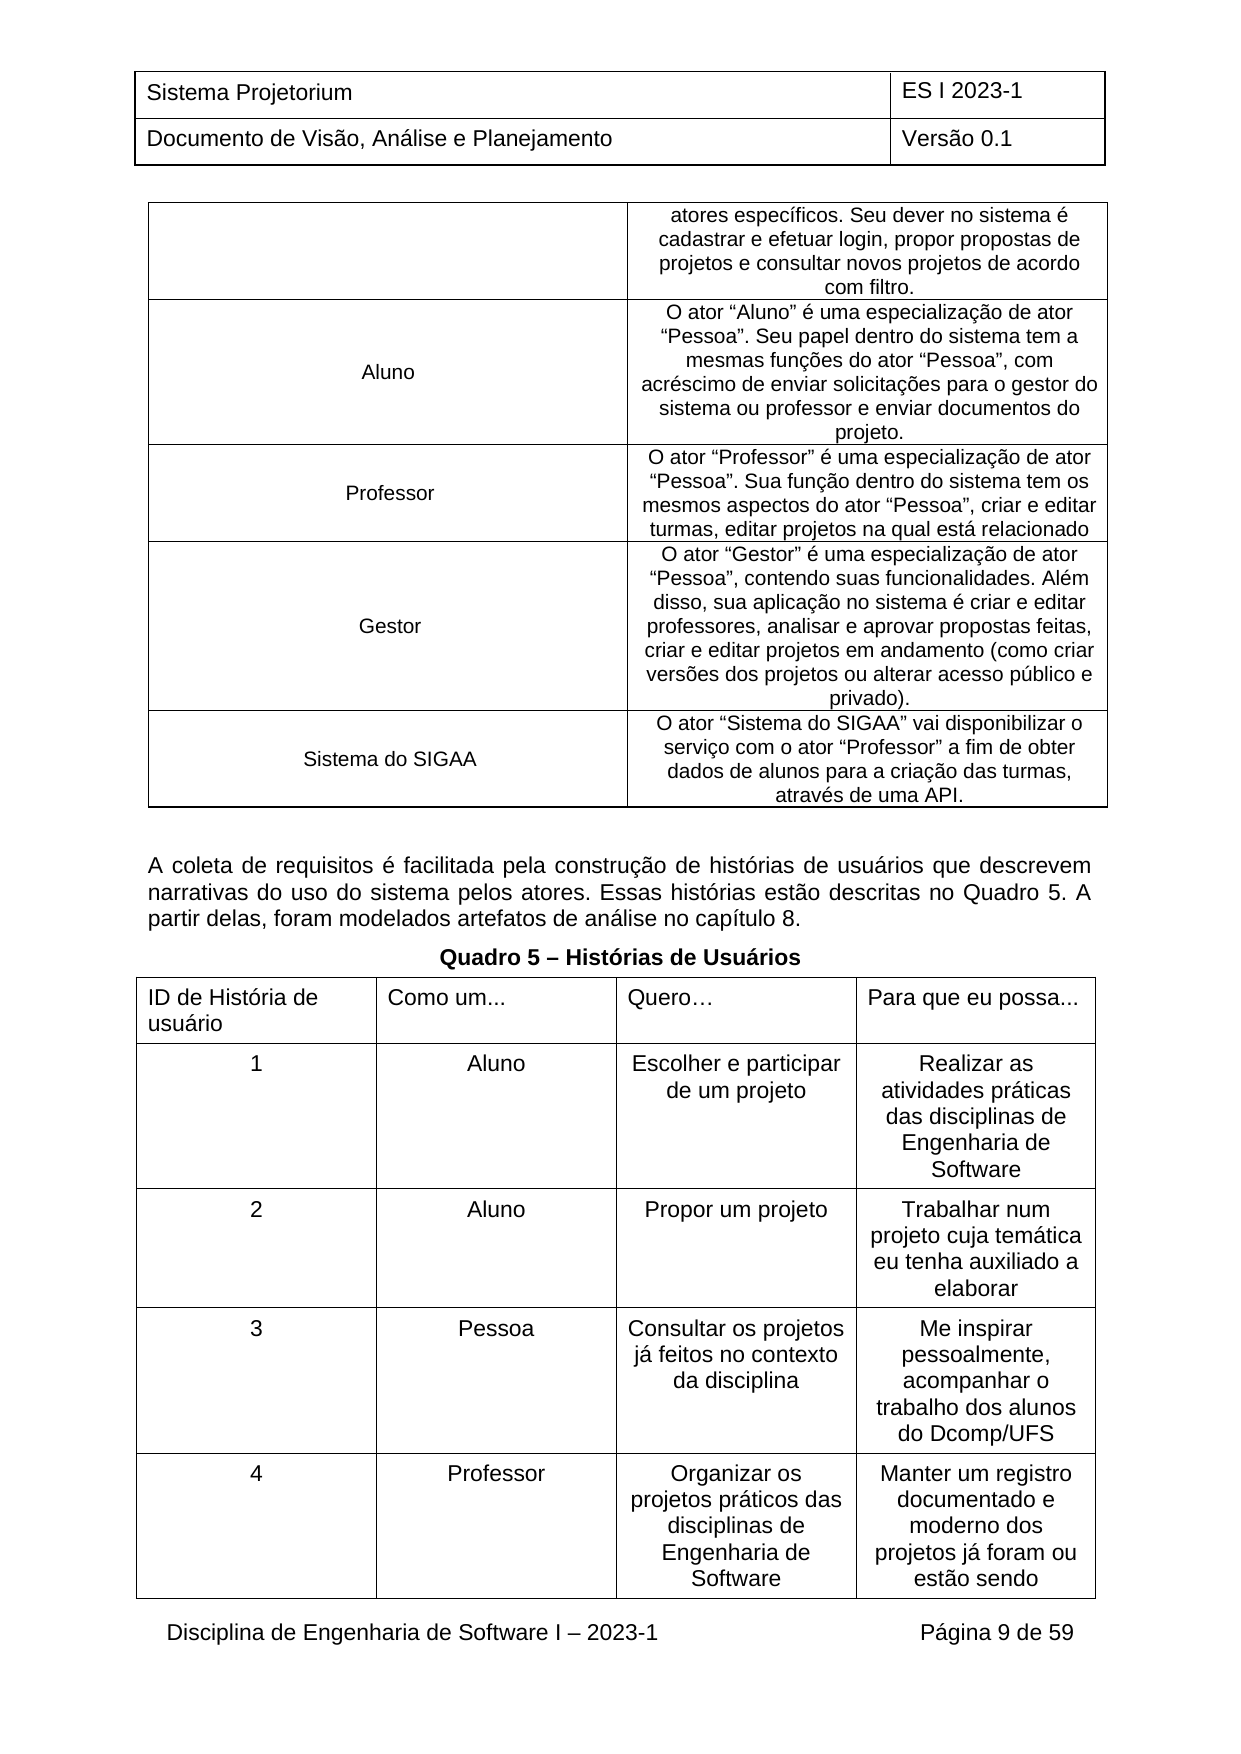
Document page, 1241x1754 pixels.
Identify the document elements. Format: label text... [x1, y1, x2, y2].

table_header Quero… [617, 978, 856, 1043]
table_cell Sistema do SIGAA [149, 711, 627, 806]
table_cell atores específicos. Seu dever no sistema é cadastrar e efetuar login, propor propostas de projetos e consultar novos projetos de acordo com filtro. [628, 203, 1107, 299]
table_cell Consultar os projetos já feitos no contexto da disciplina [617, 1308, 856, 1452]
table_cell Aluno [377, 1189, 616, 1307]
table_cell Aluno [149, 300, 627, 444]
table_cell Trabalhar num projeto cuja temática eu tenha auxiliado a elaborar [857, 1189, 1095, 1307]
table_cell Aluno [377, 1044, 616, 1188]
table_header Como um... [377, 978, 616, 1043]
table_cell Escolher e participar de um projeto [617, 1044, 856, 1188]
table_cell O ator “Gestor” é uma especialização de ator “Pessoa”, contendo suas funcionalidades. Além disso, sua aplicação no sistema é criar e editar professores, analisar e aprovar propostas feitas, criar e editar projetos em andamento (como criar versões dos projetos ou alterar acesso público e privado). [628, 542, 1107, 709]
table_cell Professor [149, 445, 627, 541]
table_cell Propor um projeto [617, 1189, 856, 1307]
table_cell Manter um registro documentado e moderno dos projetos já foram ou estão sendo [857, 1454, 1095, 1598]
text A coleta de requisitos é facilitada pela construção de histórias de usuários que descrevem narrativas do uso do sistema pelos atores. Essas histórias estão descritas no Quadro 5. A partir delas, foram modelados artefatos de análise no capítulo 8. [148, 852, 1092, 932]
table_header ID de História de usuário [137, 978, 376, 1043]
table_cell Professor [377, 1454, 616, 1598]
table_header Para que eu possa... [857, 978, 1095, 1043]
table_cell 2 [137, 1189, 376, 1307]
table_cell Me inspirar pessoalmente, acompanhar o trabalho dos alunos do Dcomp/UFS [857, 1308, 1095, 1452]
table_cell Realizar as atividades práticas das disciplinas de Engenharia de Software [857, 1044, 1095, 1188]
table_cell 1 [137, 1044, 376, 1188]
table_cell Gestor [149, 542, 627, 709]
table_cell Organizar os projetos práticos das disciplinas de Engenharia de Software [617, 1454, 856, 1598]
table_cell [149, 203, 627, 299]
table_cell 4 [137, 1454, 376, 1598]
table_cell O ator “Sistema do SIGAA” vai disponibilizar o serviço com o ator “Professor” a fim de obter dados de alunos para a criação das turmas, através de uma API. [628, 711, 1107, 806]
table_cell 3 [137, 1308, 376, 1452]
table_cell Pessoa [377, 1308, 616, 1452]
text Quadro 5 – Histórias de Usuários [148, 944, 1092, 970]
table_cell O ator “Professor” é uma especialização de ator “Pessoa”. Sua função dentro do sistema tem os mesmos aspectos do ator “Pessoa”, criar e editar turmas, editar projetos na qual está relacionado [628, 445, 1107, 541]
table_cell O ator “Aluno” é uma especialização de ator “Pessoa”. Seu papel dentro do sistema tem a mesmas funções do ator “Pessoa”, com acréscimo de enviar solicitações para o gestor do sistema ou professor e enviar documentos do projeto. [628, 300, 1107, 444]
